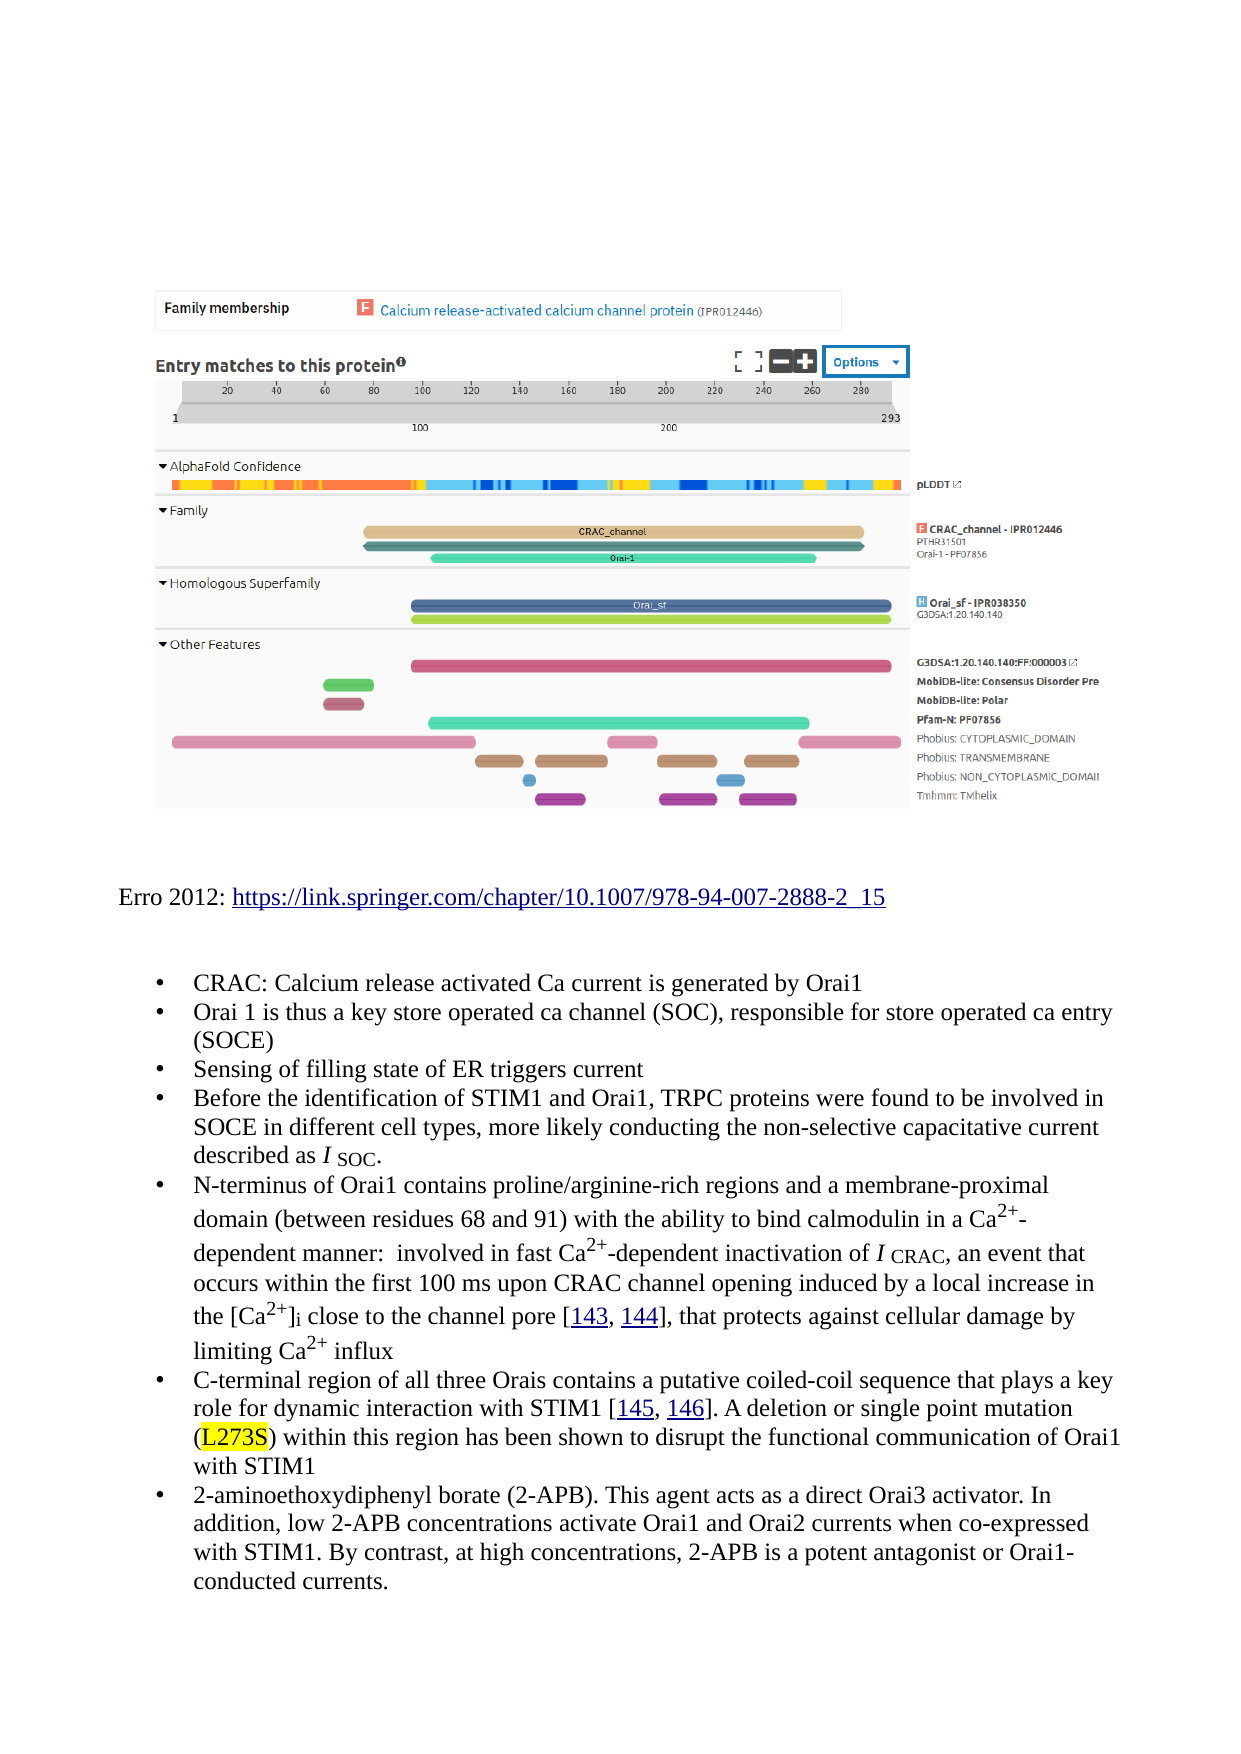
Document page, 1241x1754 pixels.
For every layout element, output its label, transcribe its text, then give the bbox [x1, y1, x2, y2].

list CRAC: Calcium release activated Ca current is generated by Orai1 [156, 968, 1122, 997]
list Orai 1 is thus a key store operated ca channel (SOC), responsible for store operated ca entry (SOCE) [156, 997, 1122, 1054]
list Sensing of filling state of ER triggers current [156, 1054, 1122, 1083]
list 2-aminoethoxydiphenyl borate (2-APB). This agent acts as a direct Orai3 activator. In addition, low 2-APB concentrations activate Orai1 and Orai2 currents when co-expressed with STIM1. By contrast, at high concentrations, 2-APB is a potent antagonist or Orai1-conducted currents. [156, 1480, 1122, 1595]
list C-terminal region of all three Orais contains a putative coiled-coil sequence that plays a key role for dynamic interaction with STIM1 [145, 146]. A deletion or single point mutation (L273S) within this region has been shown to disrupt the functional communication of Orai1 with STIM1 [156, 1365, 1122, 1480]
text Erro 2012: https://link.springer.com/chapter/10.1007/978-94-007-2888-2_15 [118, 882, 1122, 911]
list N-terminus of Orai1 contains proline/arginine-rich regions and a membrane-proximal domain (between residues 68 and 91) with the ability to bind calmodulin in a Ca2+-dependent manner: involved in fast Ca2+-dependent inactivation of I CRAC, an event that occurs within the first 100 ms upon CRAC channel opening induced by a local increase in the [Ca2+]i close to the channel pore [143, 144], that protects against cellular damage by limiting Ca2+ influx [156, 1171, 1122, 1365]
picture [133, 290, 1138, 825]
list Before the identification of STIM1 and Orai1, TRPC proteins were found to be involved in SOCE in different cell types, more likely conducting the non-selective capacitative current described as I SOC. [156, 1083, 1122, 1171]
